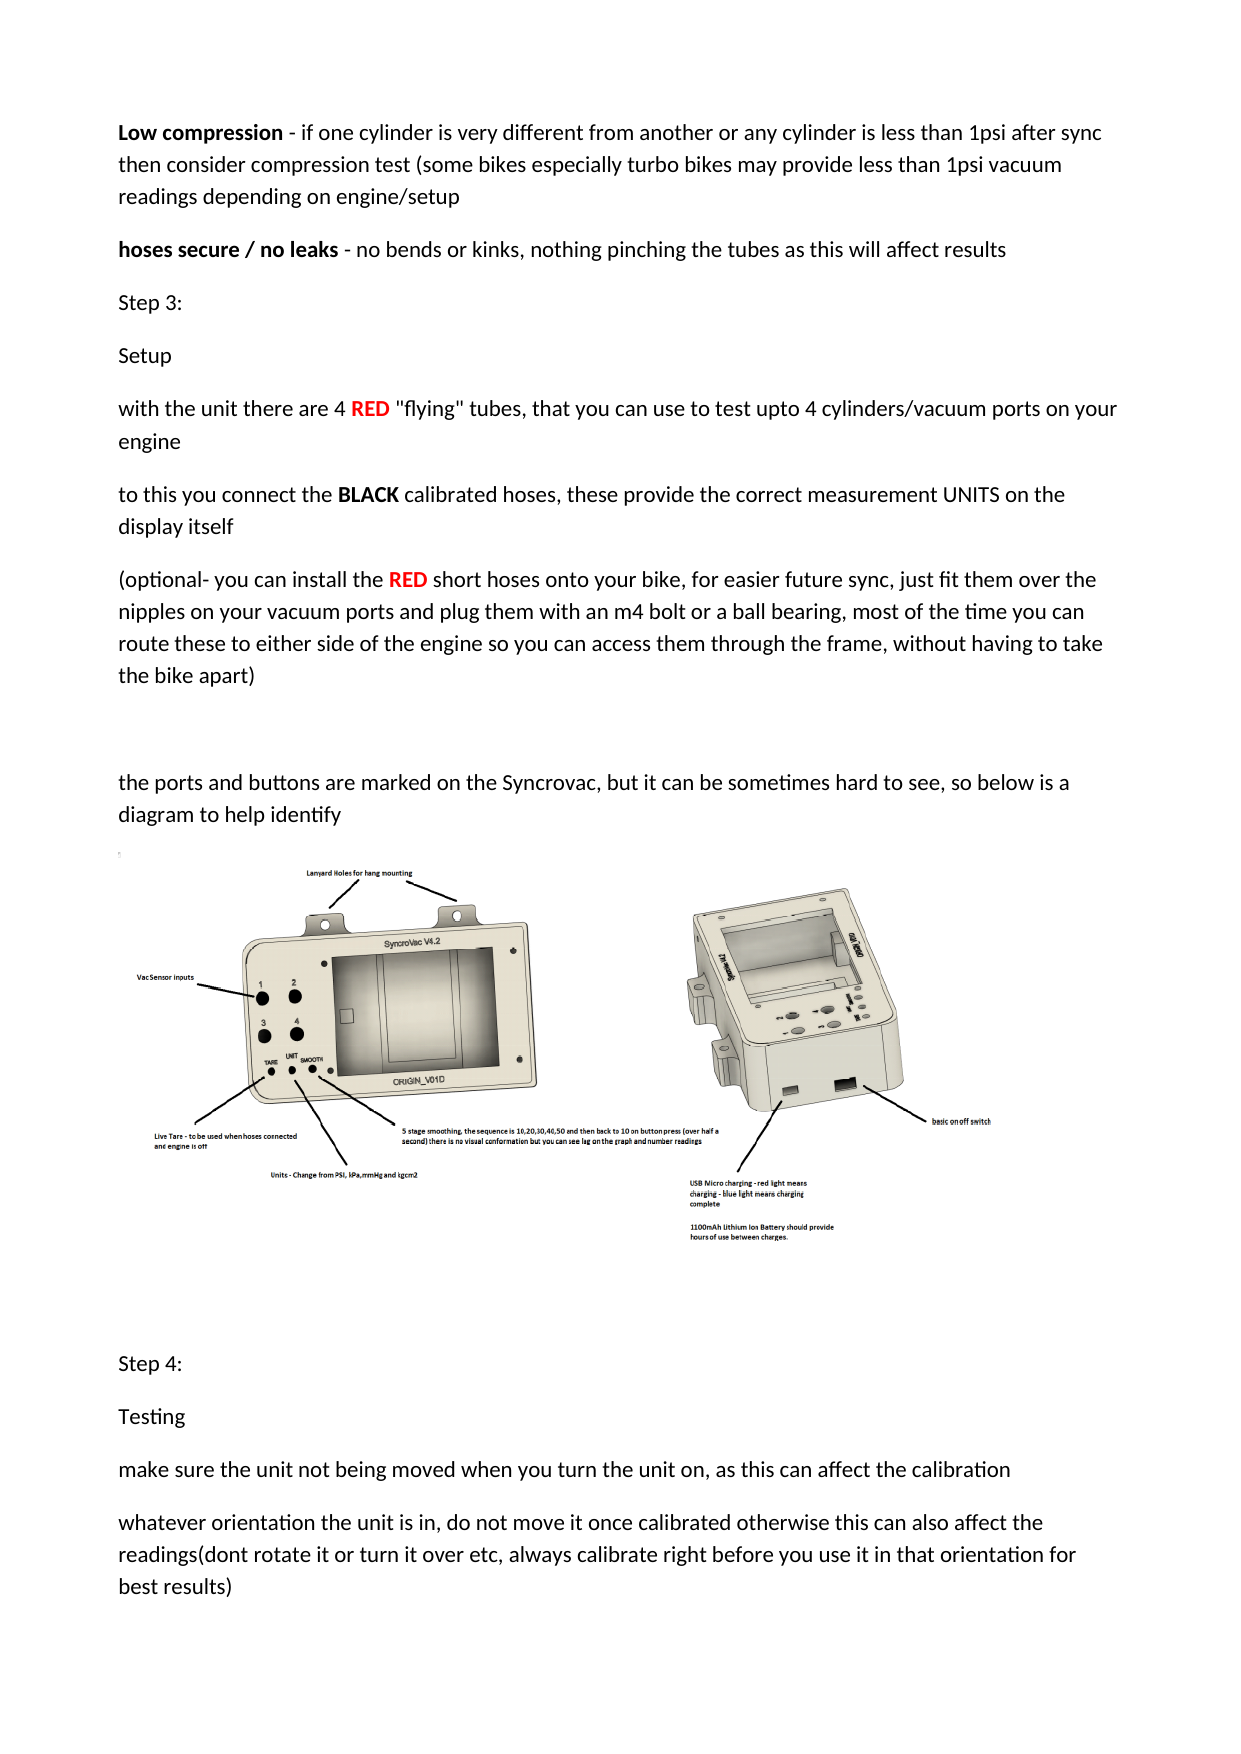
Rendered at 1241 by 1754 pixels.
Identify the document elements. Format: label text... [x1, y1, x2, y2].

text to this you connect the BLACK calibrated hoses, these provide the correct measurement UNITS on the display itself [118, 480, 1122, 540]
text Step 3: [118, 288, 1122, 317]
text Step 4: [118, 1349, 1122, 1377]
text whatever orientation the unit is in, do not move it once calibrated otherwise this can also affect the readings(dont rotate it or turn it over etc, always calibrate right before you use it in that orientation for best results) [118, 1508, 1122, 1601]
text make sure the unit not being moved when you turn the unit on, as this can affect the calibration [118, 1455, 1122, 1483]
text Low compression - if one cylinder is very different from another or any cylinder is less than 1psi after sync then consider compression test (some bikes especially turbo bikes may provide less than 1psi vacuum readings depending on engine/setup [118, 118, 1122, 211]
text (optional- you can install the RED short hoses onto your bike, for easier future sync, just fit them over the nipples on your vacuum ports and plug them with an m4 bolt or a ball bearing, most of the time you can route these to either side of the engine so you can access them through the frame, without having to take the bike apart) [118, 565, 1122, 689]
text the ports and buttons are marked on the Syncrovac, but it can be sometimes hard to see, so below is a diagram to help identify [118, 768, 1122, 828]
text with the unit there are 4 RED "flying" tubes, that you can use to test upto 4 cylinders/vacuum ports on your engine [118, 394, 1122, 455]
text hoses secure / no leaks - no bends or kinks, nothing pinching the tubes as this will affect results [118, 236, 1122, 263]
text Testing [118, 1402, 1122, 1430]
text Setup [118, 342, 1122, 369]
